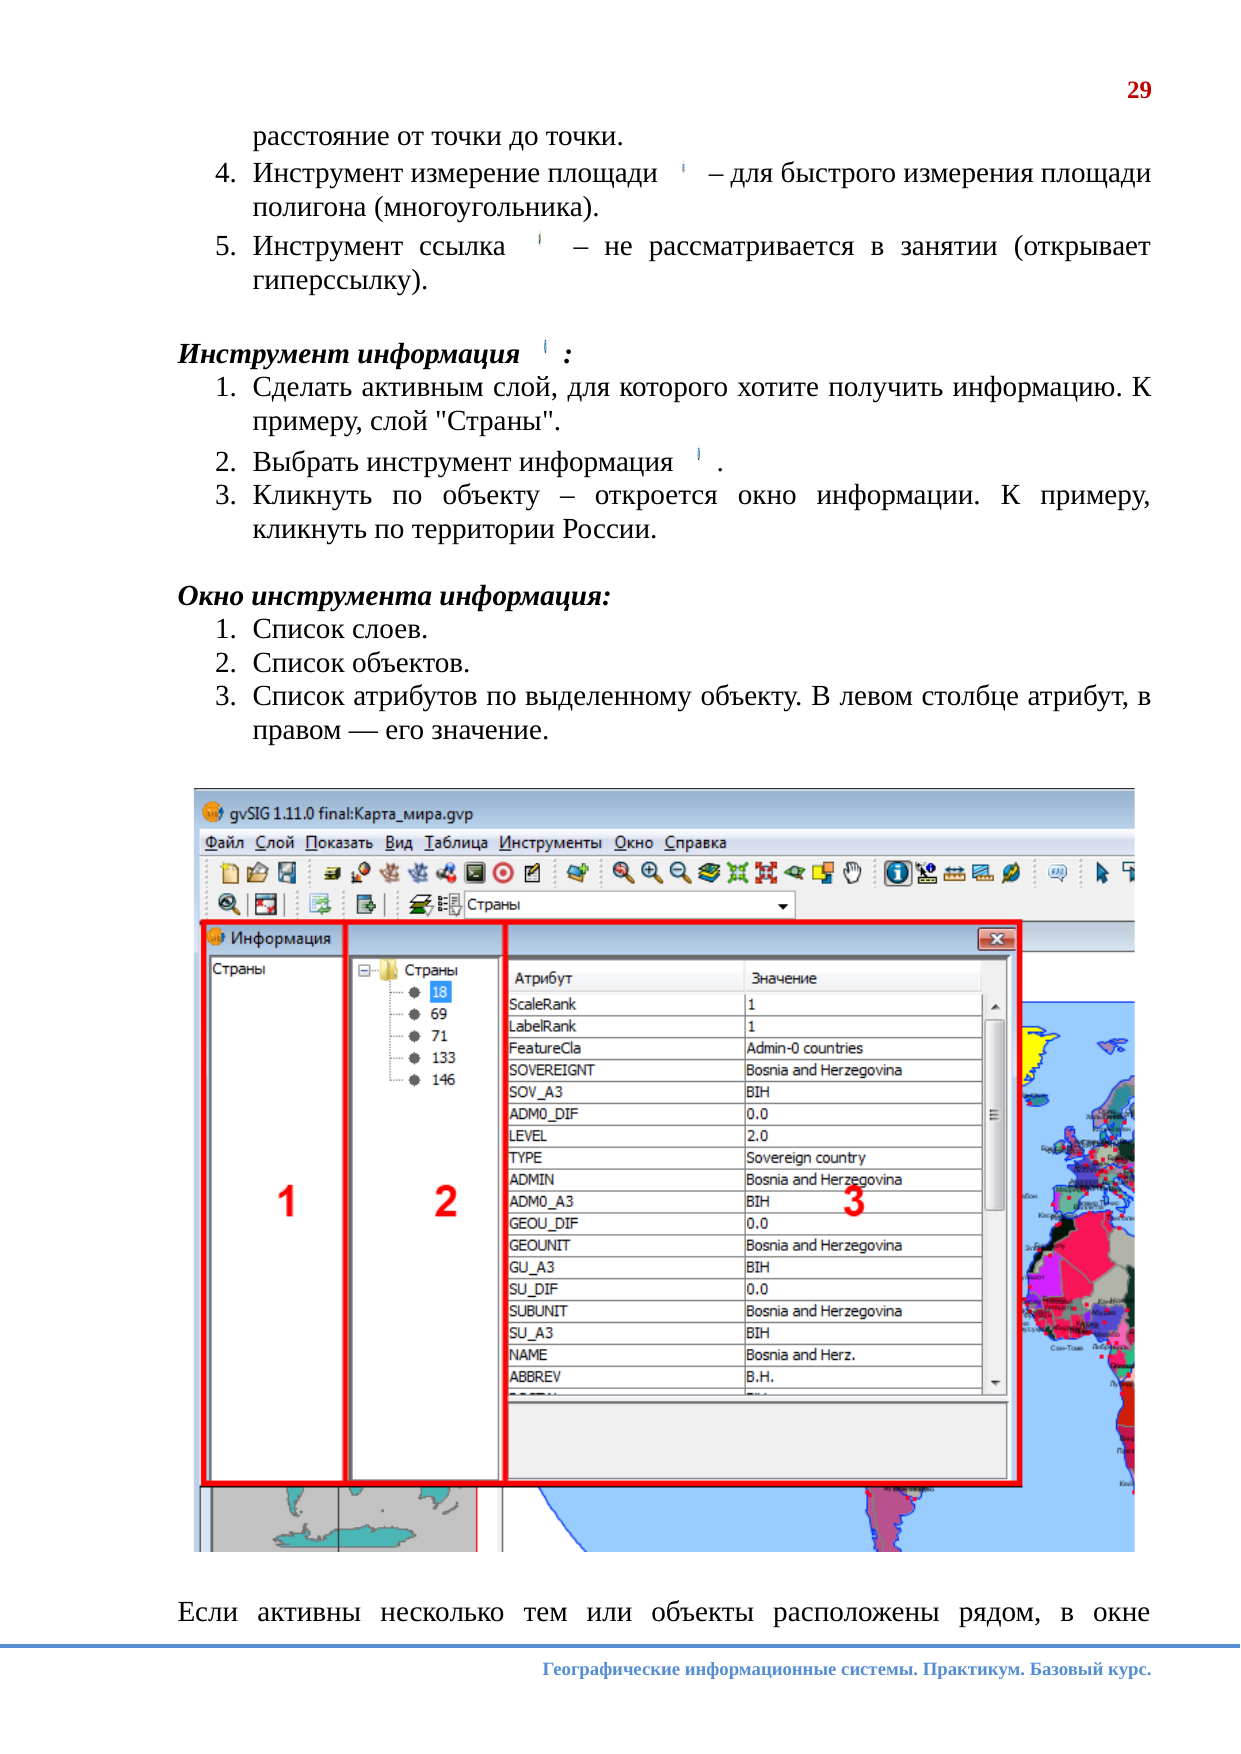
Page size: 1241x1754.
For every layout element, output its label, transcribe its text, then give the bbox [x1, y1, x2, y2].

text Окно инструмента информация: [177, 578, 1152, 611]
list Список объектов. [215, 645, 1152, 678]
text Если активны несколько тем или объекты расположены рядом, в окне [177, 1594, 1152, 1628]
list Список слоев. [215, 611, 1152, 645]
list расстояние от точки до точки. [215, 118, 1152, 152]
list Инструмент измерение площади – для быстрого измерения площади полигона (многоугольника). [215, 152, 1152, 223]
list Список атрибутов по выделенному объекту. В левом столбце атрибут, в правом — его значение. [215, 678, 1152, 746]
list Сделать активным слой, для которого хотите получить информацию. К примеру, слой "Страны". [215, 369, 1152, 437]
list Инструмент ссылка – не рассматривается в занятии (открывает гиперссылку). [215, 223, 1152, 295]
list Кликнуть по объекту – откроется окно информации. К примеру, кликнуть по территории России. [215, 477, 1152, 544]
list Выбрать инструмент информация . [215, 437, 1152, 477]
picture [193, 788, 1135, 1552]
text Инструмент информация : [177, 329, 1152, 369]
